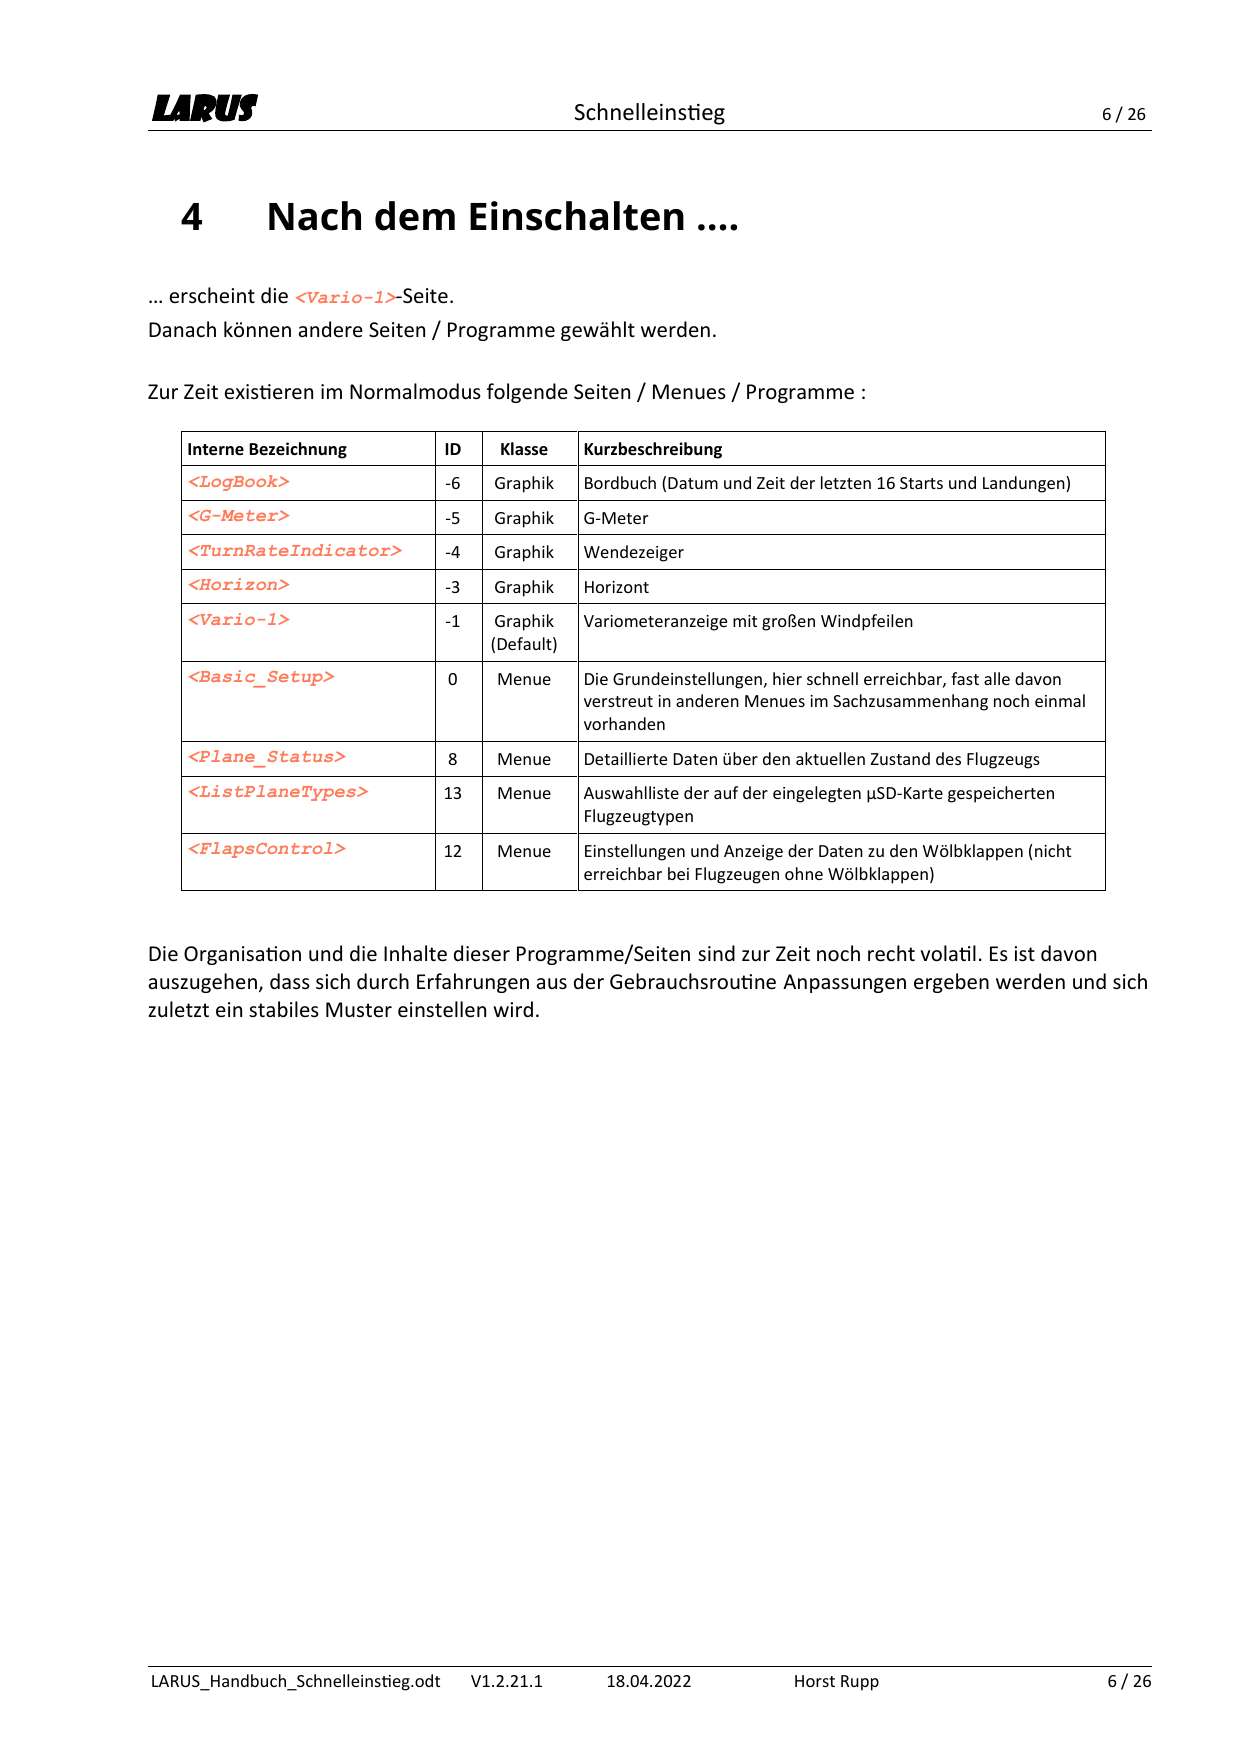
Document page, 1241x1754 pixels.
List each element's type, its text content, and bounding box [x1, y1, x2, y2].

table_cell Die Grundeinstellungen, hier schnell erreichbar, fast alle davon verstreut in anderen Menues im Sachzusammenhang noch einmal vorhanden [579, 662, 1105, 741]
table_cell Horizont [579, 570, 1105, 603]
table_cell 0 [436, 662, 482, 741]
table_cell Graphik [483, 570, 577, 603]
table_cell <Vario-1> [182, 604, 435, 661]
table_cell <Plane_Status> [182, 742, 435, 776]
table_cell <Horizon> [182, 570, 435, 603]
table_cell 8 [436, 742, 482, 776]
table_header Interne Bezeichnung [182, 432, 435, 465]
table_cell Graphik [483, 501, 577, 534]
table_cell Menue [483, 834, 577, 890]
table_cell Bordbuch (Datum und Zeit der letzten 16 Starts und Landungen) [579, 466, 1105, 500]
table_cell <TurnRateIndicator> [182, 535, 435, 569]
text Danach können andere Seiten / Programme gewählt werden. [148, 315, 1152, 343]
table_cell -5 [436, 501, 482, 534]
table_cell Einstellungen und Anzeige der Daten zu den Wölbklappen (nicht erreichbar bei Flugzeugen ohne Wölbklappen) [579, 834, 1105, 890]
table_cell -4 [436, 535, 482, 569]
table_header ID [436, 432, 482, 465]
table_cell <G-Meter> [182, 501, 435, 534]
table_cell -6 [436, 466, 482, 500]
table_cell Menue [483, 662, 577, 741]
table_cell Graphik [483, 535, 577, 569]
table_cell <Basic_Setup> [182, 662, 435, 741]
table_cell -3 [436, 570, 482, 603]
text Die Organisation und die Inhalte dieser Programme/Seiten sind zur Zeit noch recht volatil. Es ist davon auszugehen, dass sich durch Erfahrungen aus der Gebrauchsroutine Anpassungen ergeben werden und sich zuletzt ein stabiles Muster einstellen wird. [148, 939, 1152, 1023]
table_cell -1 [436, 604, 482, 661]
table_header Klasse [483, 432, 577, 465]
table_cell Detaillierte Daten über den aktuellen Zustand des Flugzeugs [579, 742, 1105, 776]
table_cell Auswahlliste der auf der eingelegten µSD-Karte gespeicherten Flugzeugtypen [579, 777, 1105, 833]
subtitle Nach dem Einschalten …. [148, 155, 1128, 266]
table_cell G-Meter [579, 501, 1105, 534]
text … erscheint die <Vario-1>-Seite. [148, 281, 1152, 309]
table_cell 12 [436, 834, 482, 890]
table_cell Menue [483, 742, 577, 776]
table_cell <ListPlaneTypes> [182, 777, 435, 833]
table_cell 13 [436, 777, 482, 833]
table_cell Graphik (Default) [483, 604, 577, 661]
table_cell Graphik [483, 466, 577, 500]
table_cell Wendezeiger [579, 535, 1105, 569]
table_cell <LogBook> [182, 466, 435, 500]
table_header Kurzbeschreibung [579, 432, 1105, 465]
table_cell Variometeranzeige mit großen Windpfeilen [579, 604, 1105, 661]
text Zur Zeit existieren im Normalmodus folgende Seiten / Menues / Programme : [148, 377, 1152, 405]
table_cell Menue [483, 777, 577, 833]
table_cell <FlapsControl> [182, 834, 435, 890]
